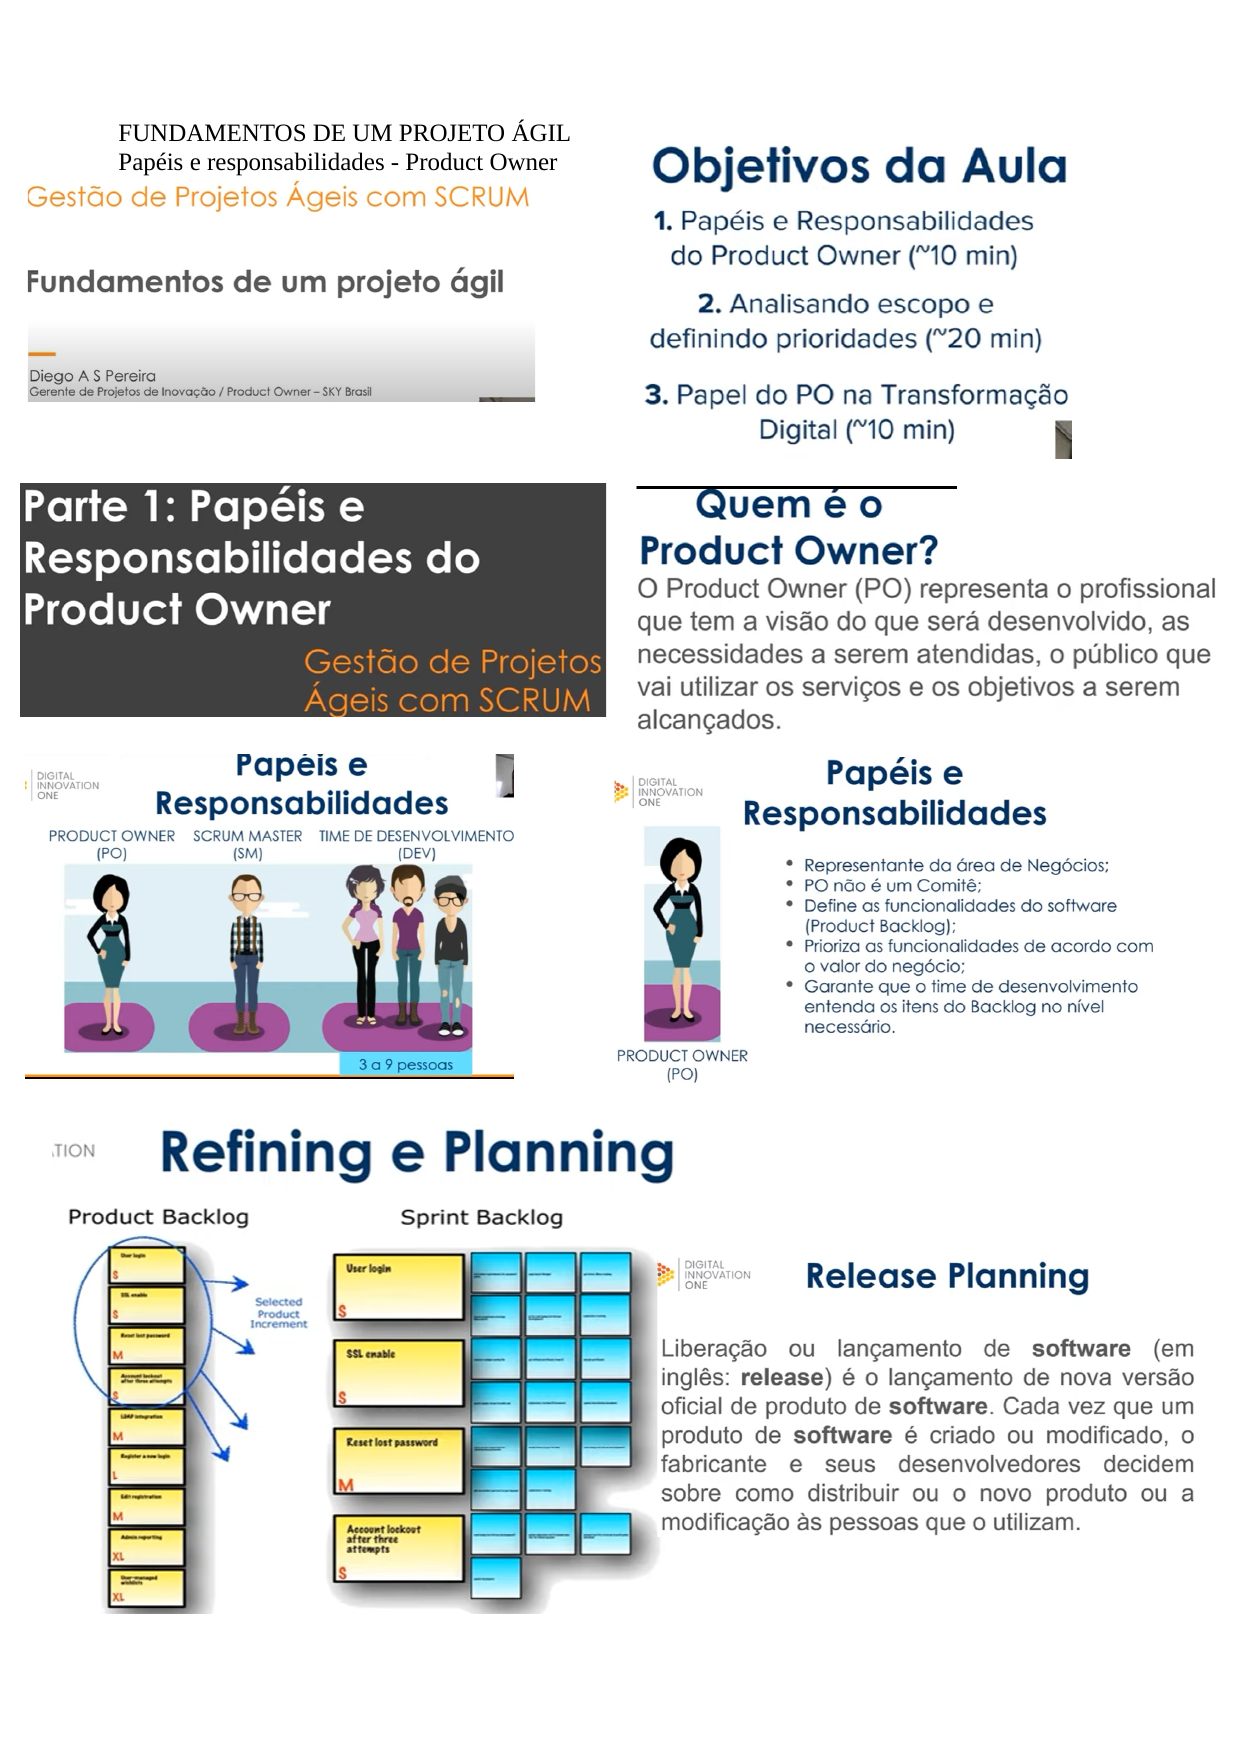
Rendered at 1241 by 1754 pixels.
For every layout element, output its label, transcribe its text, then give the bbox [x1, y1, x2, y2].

picture [52, 1114, 1198, 1614]
picture [614, 757, 1154, 1085]
text Papéis e responsabilidades - Product Owner [118, 147, 604, 176]
picture [27, 177, 536, 402]
text [1088, 147, 1122, 176]
picture [20, 483, 607, 717]
picture [25, 754, 514, 1079]
picture [632, 485, 1228, 736]
picture [604, 134, 1088, 467]
text FUNDAMENTOS DE UM PROJETO ÁGIL [118, 118, 1122, 147]
